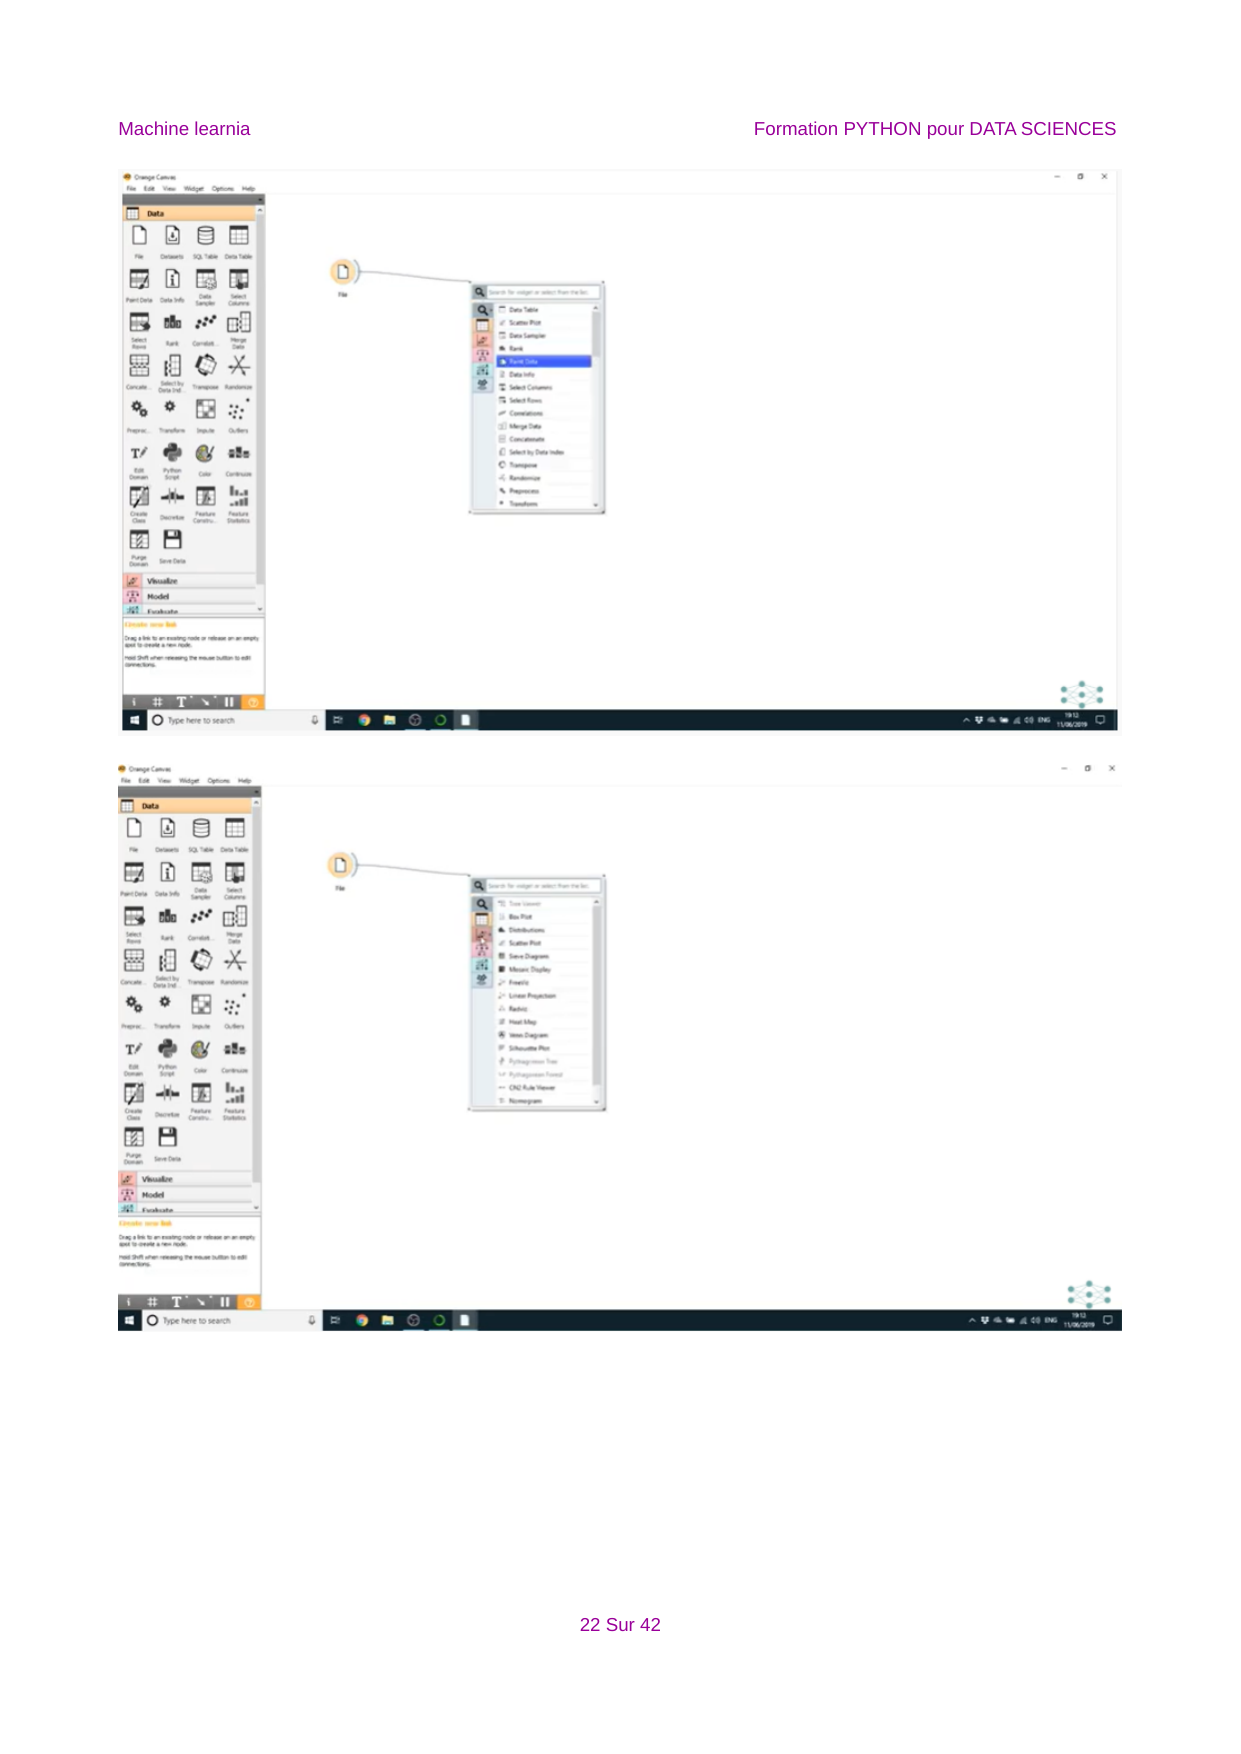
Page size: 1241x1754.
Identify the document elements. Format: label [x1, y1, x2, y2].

picture [118, 169, 1122, 736]
picture [118, 764, 1122, 1332]
